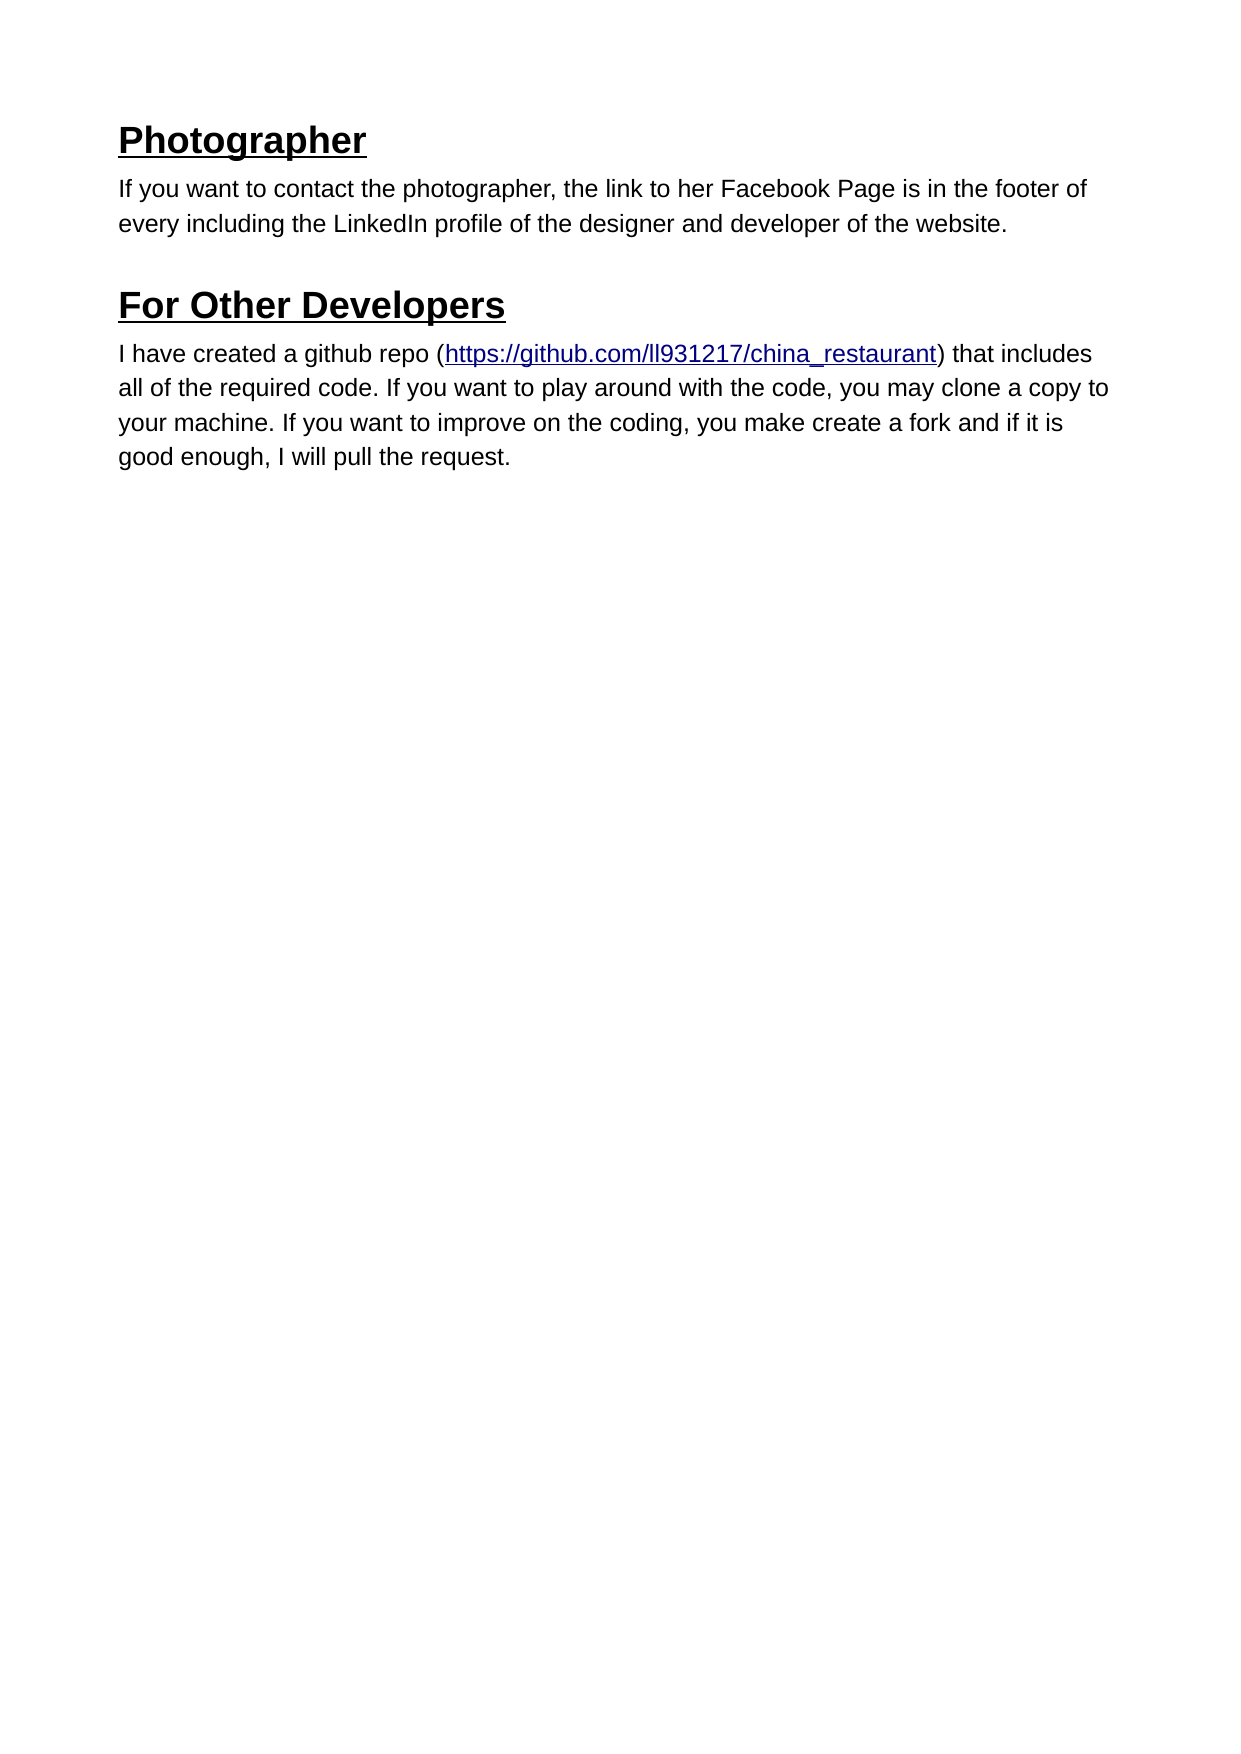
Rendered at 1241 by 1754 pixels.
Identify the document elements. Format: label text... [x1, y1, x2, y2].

subtitle For Other Developers [118, 283, 1122, 326]
subtitle Photographer [118, 118, 1122, 162]
text I have created a github repo (https://github.com/ll931217/china_restaurant) that includes all of the required code. If you want to play around with the code, you may clone a copy to your machine. If you want to improve on the coding, you make create a fork and if it is good enough, I will pull the request. [118, 339, 1122, 471]
text If you want to contact the photographer, the link to her Facebook Page is in the footer of every including the LinkedIn profile of the designer and developer of the website. [118, 174, 1122, 237]
